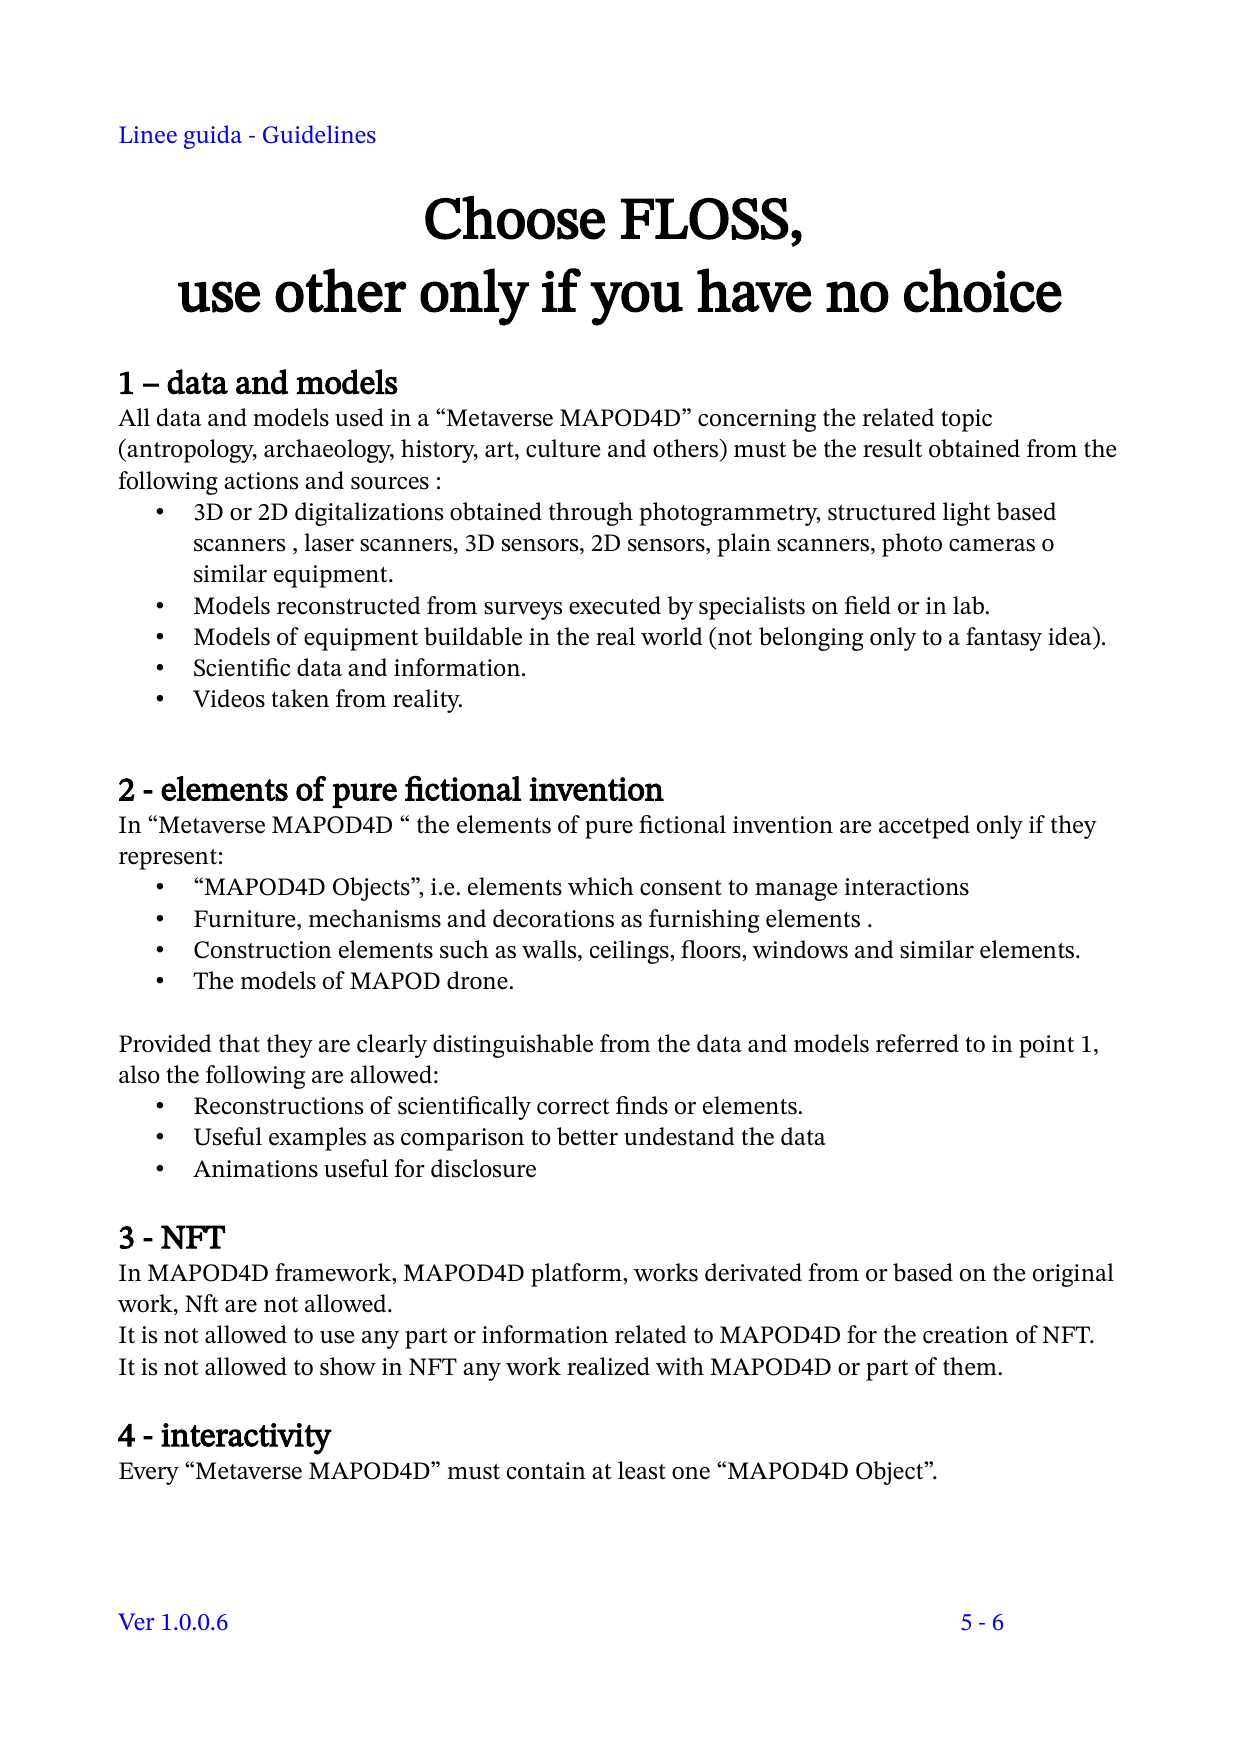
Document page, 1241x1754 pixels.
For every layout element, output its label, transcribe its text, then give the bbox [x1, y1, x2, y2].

text Every “Metaverse MAPOD4D” must contain at least one “MAPOD4D Object”. [118, 1454, 1122, 1485]
list Reconstructions of scientifically correct finds or elements. [156, 1089, 1122, 1121]
list Animations useful for disclosure [156, 1152, 1122, 1183]
list The models of MAPOD drone. [156, 964, 1122, 996]
list “MAPOD4D Objects”, i.e. elements which consent to manage interactions [156, 871, 1122, 902]
list Videos taken from reality. [156, 683, 1122, 714]
text In MAPOD4D framework, MAPOD4D platform, works derivated from or based on the original work, Nft are not allowed. [118, 1256, 1122, 1318]
text 2 - elements of pure fictional invention [118, 766, 1122, 808]
text Provided that they are clearly distinguishable from the data and models referred to in point 1, also the following are allowed: [118, 1027, 1122, 1089]
list Models reconstructed from surveys executed by specialists on field or in lab. [156, 589, 1122, 620]
text It is not allowed to show in NFT any work realized with MAPOD4D or part of them. [118, 1350, 1122, 1381]
text In “Metaverse MAPOD4D “ the elements of pure fictional invention are accetped only if they represent: [118, 808, 1122, 871]
list Furniture, mechanisms and decorations as furnishing elements . [156, 902, 1122, 933]
text Choose FLOSS, [118, 179, 1122, 252]
list Useful examples as comparison to better undestand the data [156, 1121, 1122, 1152]
list Models of equipment buildable in the real world (not belonging only to a fantasy idea). [156, 620, 1122, 651]
list Construction elements such as walls, ceilings, floors, windows and similar elements. [156, 933, 1122, 964]
text use other only if you have no choice [118, 252, 1122, 325]
text 3 - NFT [118, 1214, 1122, 1256]
list 3D or 2D digitalizations obtained through photogrammetry, structured light based scanners , laser scanners, 3D sensors, 2D sensors, plain scanners, photo cameras o similar equipment. [156, 495, 1122, 589]
text All data and models used in a “Metaverse MAPOD4D” concerning the related topic (antropology, archaeology, history, art, culture and others) must be the result obtained from the following actions and sources : [118, 401, 1122, 495]
text 1 – data and models [118, 360, 1122, 401]
text It is not allowed to use any part or information related to MAPOD4D for the creation of NFT. [118, 1318, 1122, 1350]
list Scientific data and information. [156, 651, 1122, 683]
text 4 - interactivity [118, 1412, 1122, 1454]
